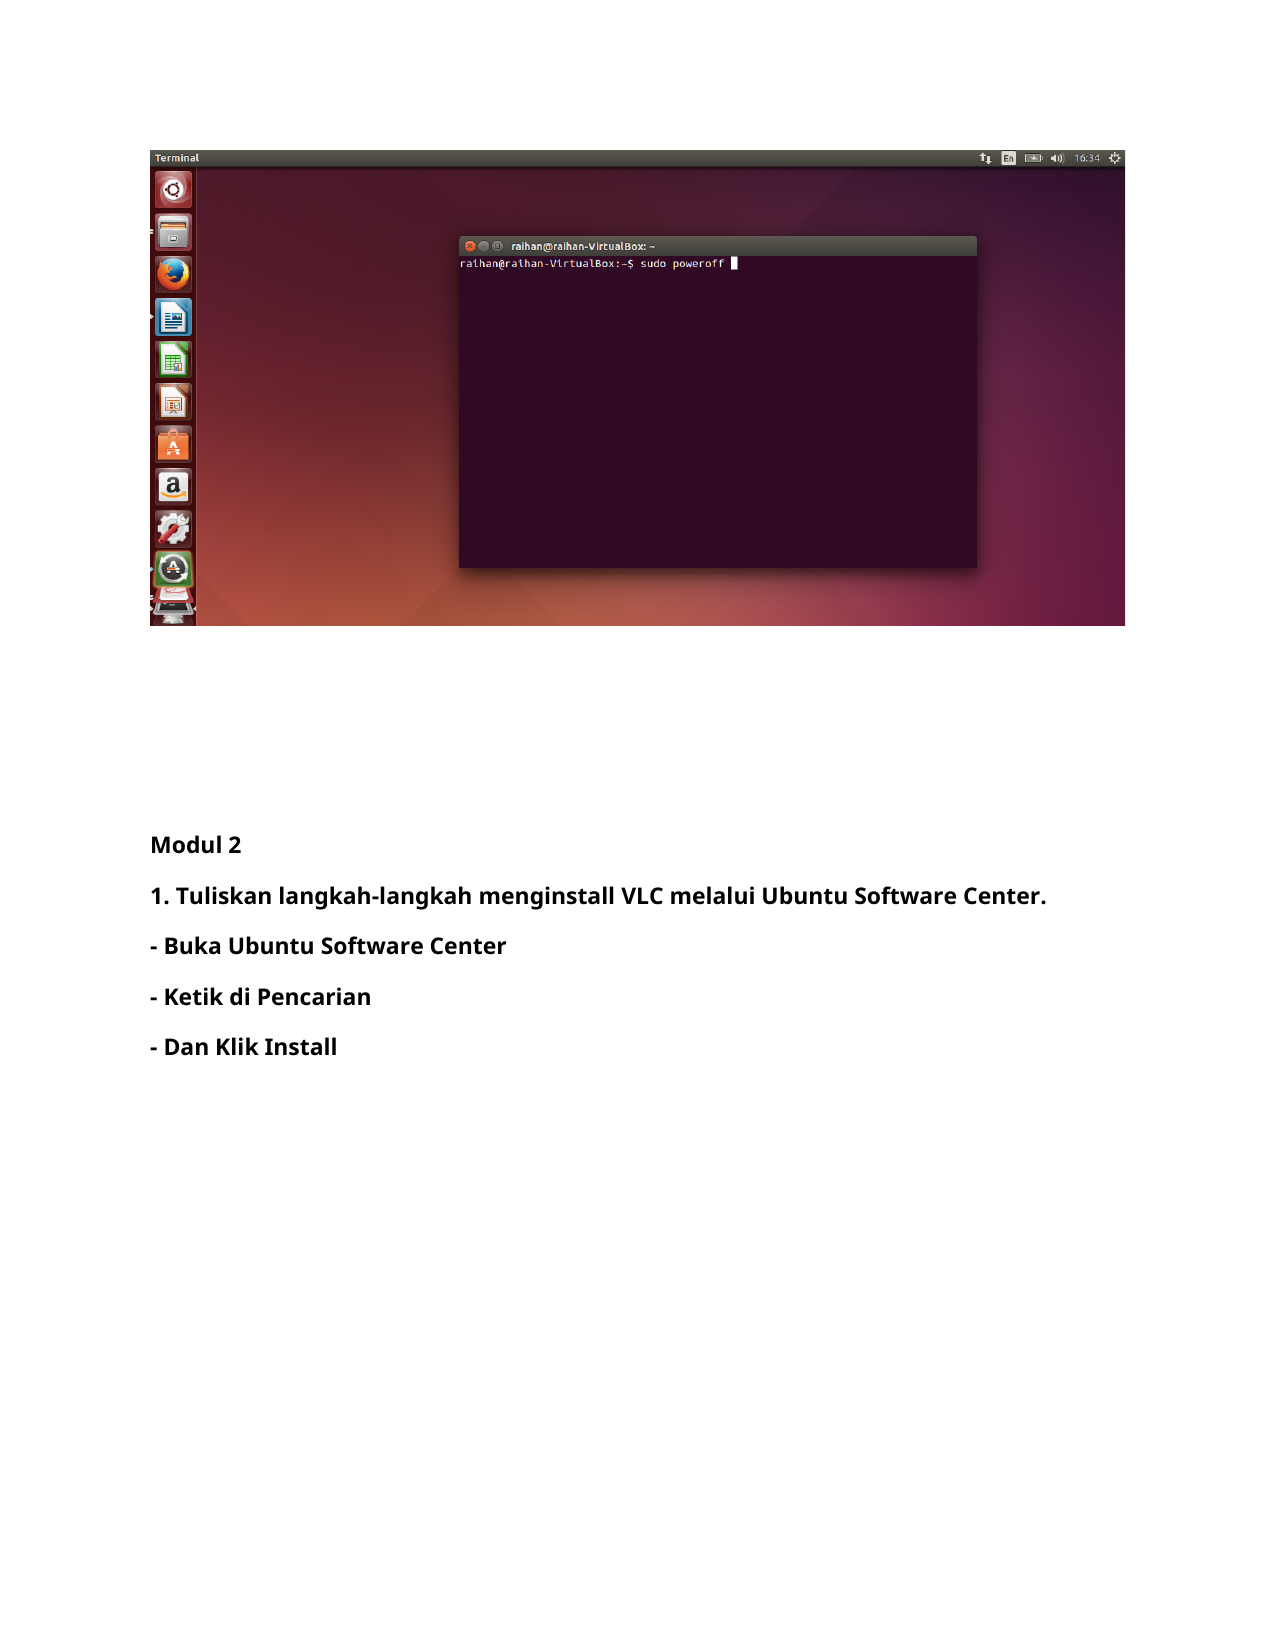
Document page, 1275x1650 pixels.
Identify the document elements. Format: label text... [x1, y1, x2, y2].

text - Buka Ubuntu Software Center [150, 930, 1125, 962]
picture [150, 150, 1125, 626]
text - Ketik di Pencarian [150, 981, 1125, 1012]
text 1. Tuliskan langkah-langkah menginstall VLC melalui Ubuntu Software Center. [150, 880, 1125, 911]
text - Dan Klik Install [150, 1031, 1125, 1062]
text Modul 2 [150, 829, 1125, 861]
